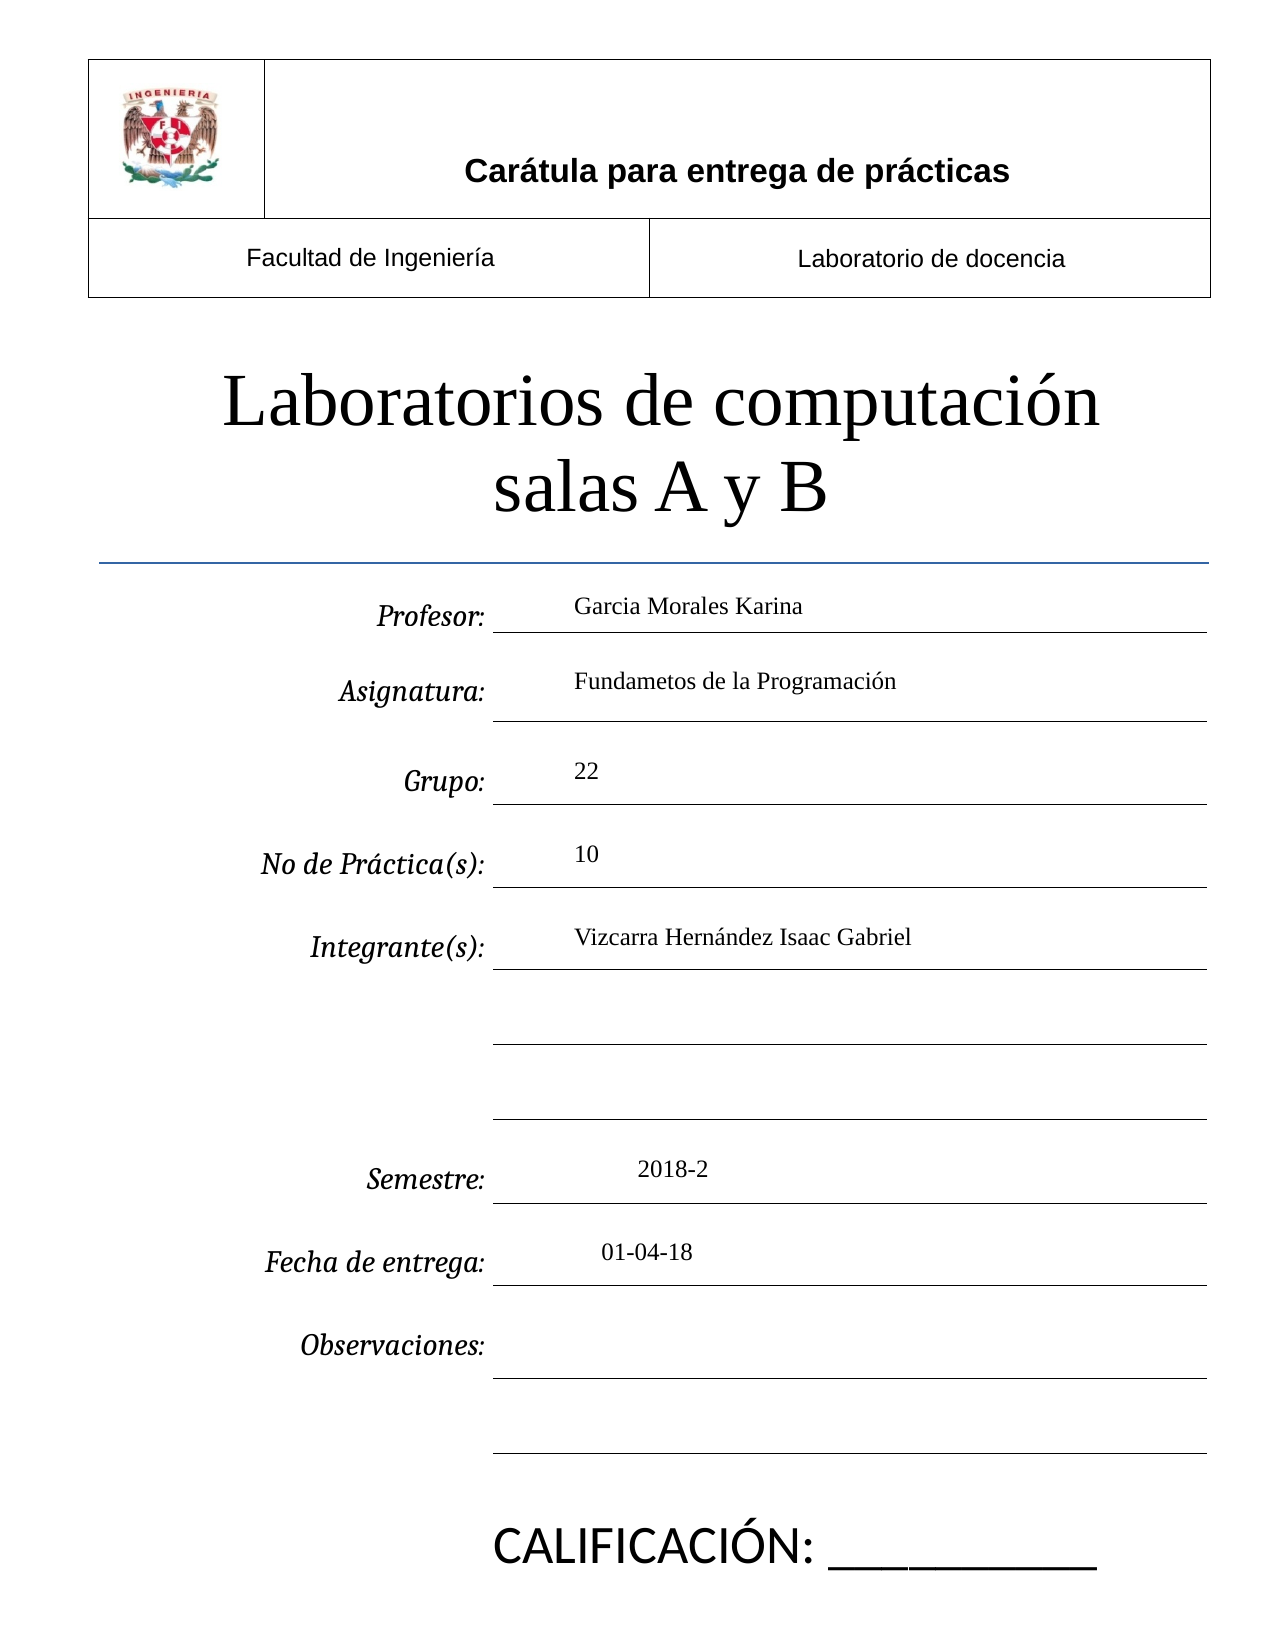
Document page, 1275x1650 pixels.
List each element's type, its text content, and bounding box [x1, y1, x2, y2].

table_header Garcia Morales Karina [493, 564, 1207, 631]
table_cell Semestre: [118, 1119, 493, 1202]
table_cell 2018-2 [493, 1120, 1207, 1202]
table_cell Observaciones: [118, 1285, 493, 1378]
table_cell [493, 1045, 1207, 1119]
table_cell Integrante(s): [118, 887, 493, 969]
table_cell [493, 1286, 1207, 1378]
table_cell 22 [493, 722, 1207, 804]
table_cell Asignatura: [118, 631, 493, 721]
table_cell Fecha de entrega: [118, 1203, 493, 1285]
table_header [493, 556, 1207, 562]
table_cell Fundametos de la Programación [493, 633, 1207, 721]
table_cell [118, 1378, 493, 1453]
text Laboratorios de computación [118, 355, 1205, 441]
table_cell No de Práctica(s): [118, 804, 493, 887]
text salas A y B [118, 441, 1205, 528]
table_cell [493, 970, 1207, 1044]
table_cell Laboratorio de docencia [650, 219, 1210, 297]
table_cell [118, 969, 493, 1044]
table_cell [493, 1379, 1207, 1453]
table_header [89, 60, 264, 217]
text CALIFICACIÓN: __________ [118, 1511, 1205, 1577]
table_header Profesor: [118, 564, 493, 631]
table_cell Facultad de Ingeniería [89, 219, 649, 297]
table_cell 10 [493, 805, 1207, 887]
table_header [118, 556, 493, 562]
table_cell [118, 1044, 493, 1119]
table_header Carátula para entrega de prácticas [265, 60, 1210, 217]
table_cell 01-04-18 [493, 1204, 1207, 1285]
table_cell Grupo: [118, 721, 493, 804]
table_cell Vizcarra Hernández Isaac Gabriel [493, 888, 1207, 969]
